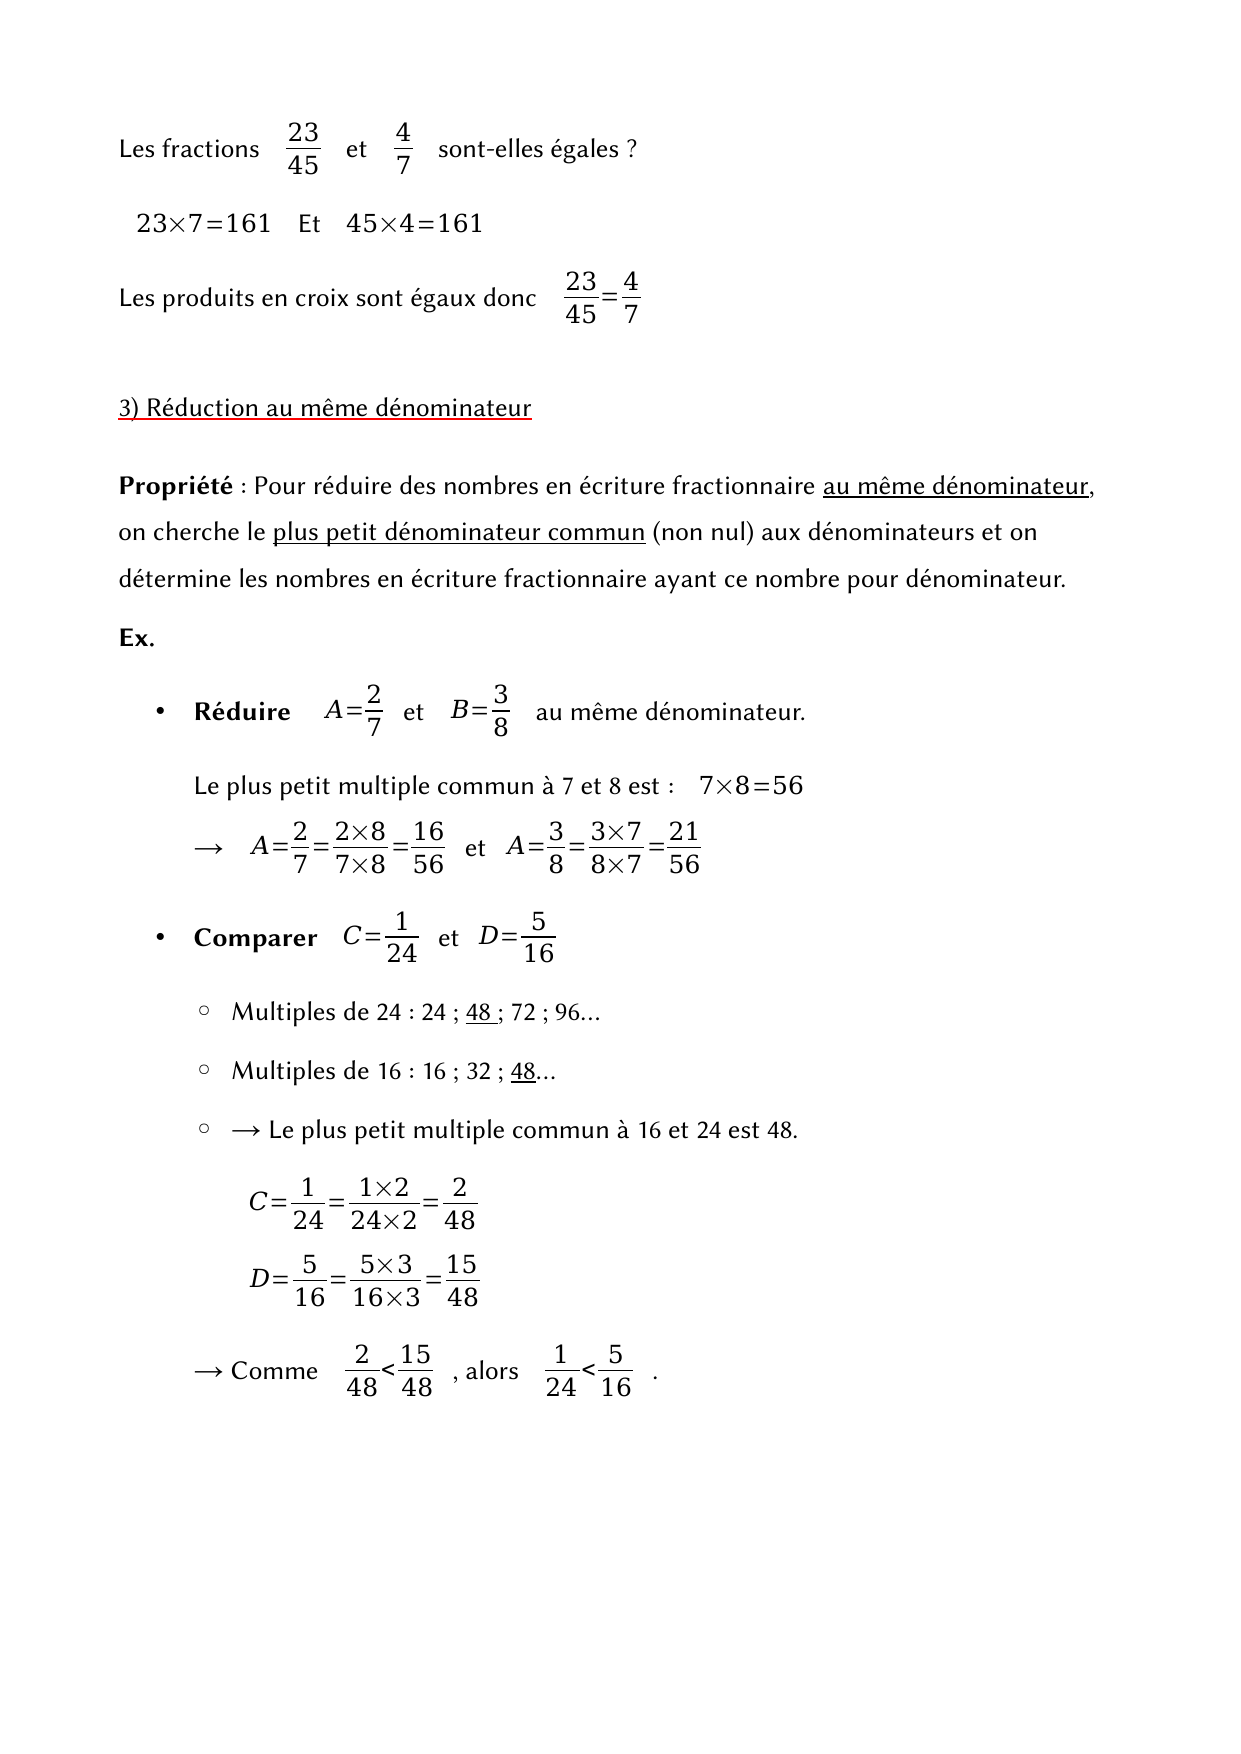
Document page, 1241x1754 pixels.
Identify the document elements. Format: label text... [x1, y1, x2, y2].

list Le plus petit multiple commun à 7 et 8 est : → et [156, 770, 1122, 879]
subtitle 3) Réduction au même dénominateur [118, 392, 1122, 423]
text Propriété : Pour réduire des nombres en écriture fractionnaire au même dénominateur, on cherche le plus petit dénominateur commun (non nul) aux dénominateurs et on détermine les nombres en écriture fractionnaire ayant ce nombre pour dénominateur. [118, 470, 1122, 594]
list Comparer et [156, 907, 1122, 968]
text Et [118, 208, 1122, 239]
list Multiples de 16 : 16 ; 32 ; 48… [193, 1055, 1122, 1086]
list Réduire et au même dénominateur. [156, 681, 1122, 742]
list → Comme , alors . [156, 1340, 1122, 1402]
text Les produits en croix sont égaux donc [118, 267, 1122, 329]
list Multiples de 24 : 24 ; 48 ; 72 ; 96… [193, 996, 1122, 1027]
list → Le plus petit multiple commun à 16 et 24 est 48. [193, 1114, 1122, 1145]
text Ex. [118, 622, 1122, 653]
text Les fractions et sont-elles égales ? [118, 118, 1122, 180]
